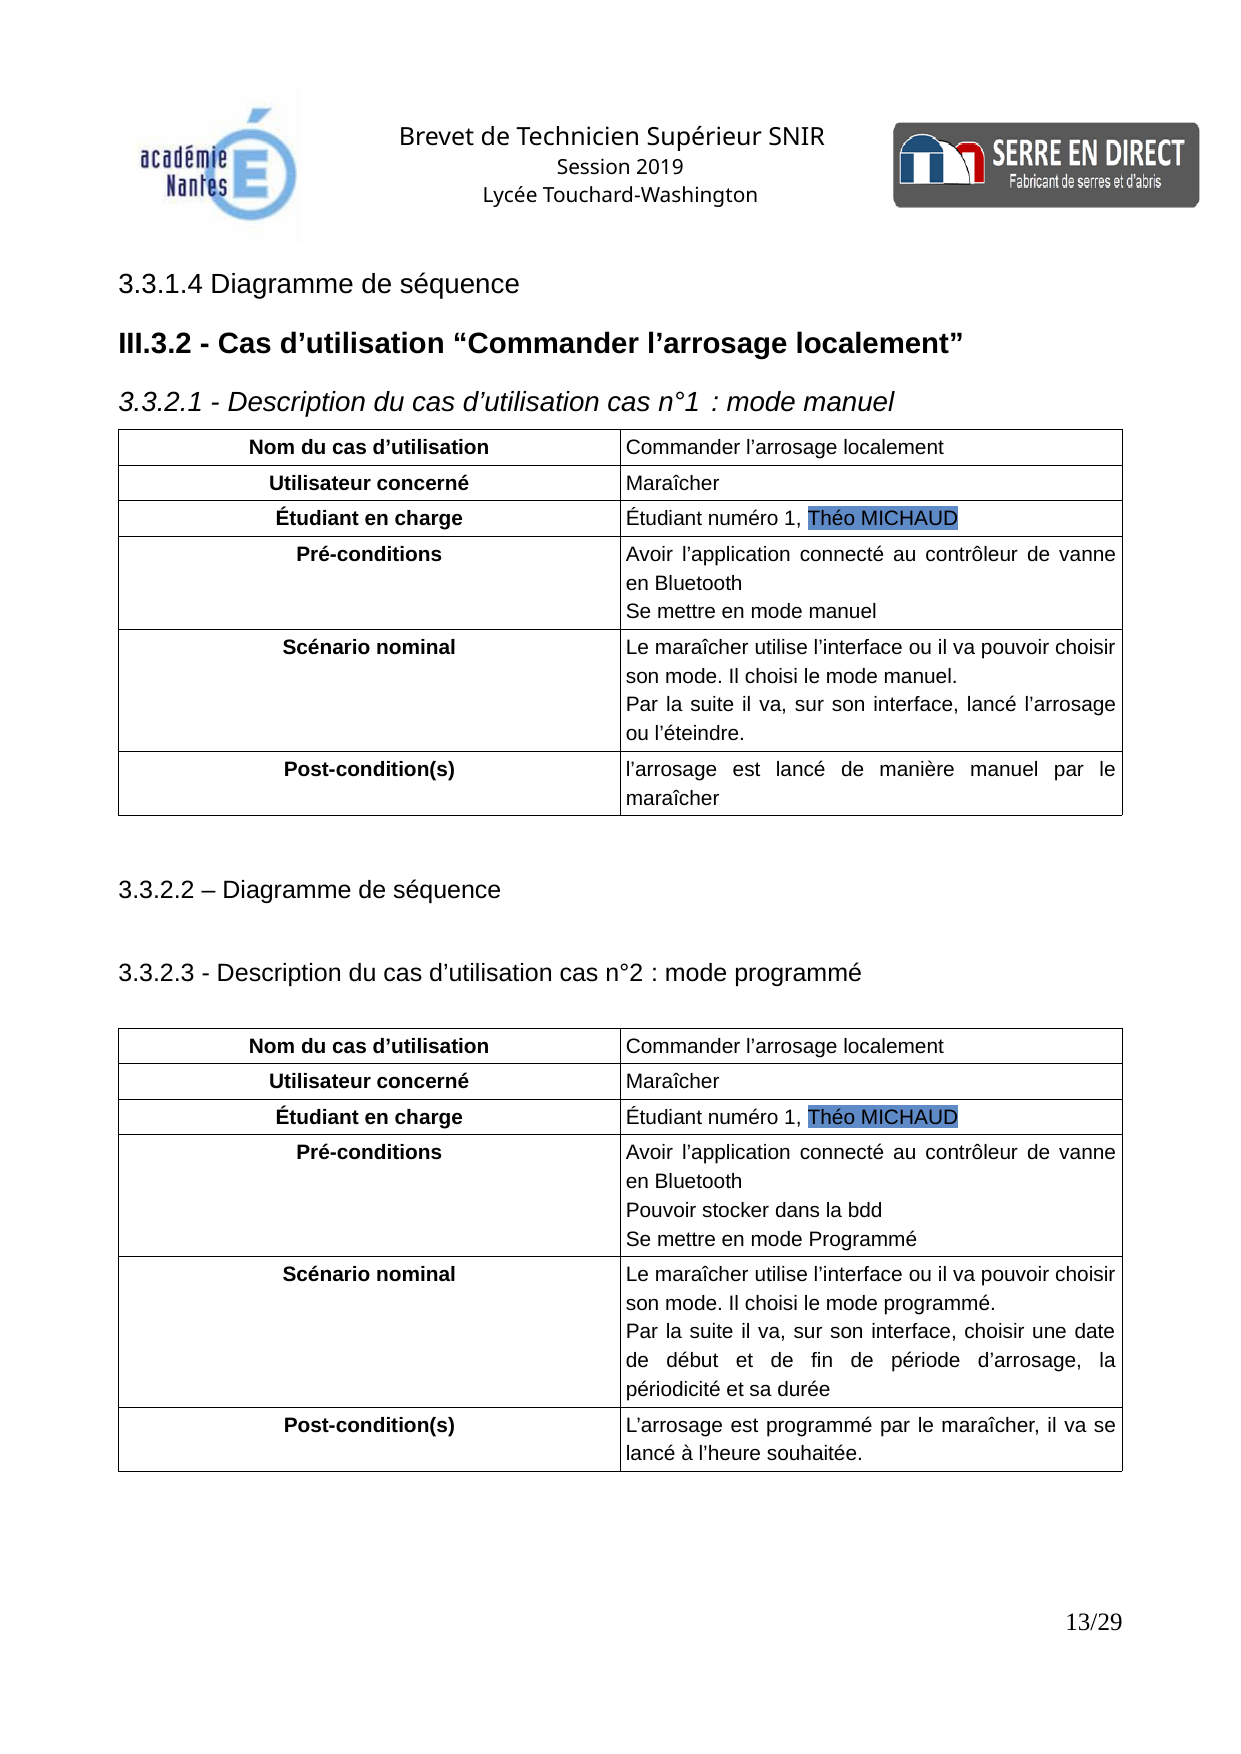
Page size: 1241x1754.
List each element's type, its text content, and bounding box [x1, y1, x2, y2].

table_cell l’arrosage est lancé de manière manuel par le maraîcher [621, 752, 1122, 815]
table_cell L’arrosage est programmé par le maraîcher, il va se lancé à l’heure souhaitée. [621, 1408, 1122, 1471]
table_cell Le maraîcher utilise l’interface ou il va pouvoir choisir son mode. Il choisi le mode manuel. Par la suite il va, sur son interface, lancé l’arrosage ou l’éteindre. [621, 630, 1122, 751]
table_cell Étudiant numéro 1, Théo MICHAUD [621, 501, 1122, 536]
table_header Commander l’arrosage localement [621, 430, 1122, 465]
subtitle 3.3.2.2 – Diagramme de séquence [118, 875, 1122, 904]
picture [888, 120, 1203, 212]
table_cell Post-condition(s) [119, 1408, 620, 1471]
table_cell Maraîcher [621, 1064, 1122, 1099]
subtitle 3.3.2.3 - Description du cas d’utilisation cas n°2 : mode programmé [118, 958, 1122, 986]
table_cell Avoir l’application connecté au contrôleur de vanne en Bluetooth Pouvoir stocker dans la bdd Se mettre en mode Programmé [621, 1135, 1122, 1256]
table_cell Scénario nominal [119, 630, 620, 751]
table_cell Le maraîcher utilise l’interface ou il va pouvoir choisir son mode. Il choisi le mode programmé. Par la suite il va, sur son interface, choisir une date de début et de fin de période d’arrosage, la périodicité et sa durée [621, 1257, 1122, 1407]
table_header Commander l’arrosage localement [621, 1029, 1122, 1063]
table_header Nom du cas d’utilisation [119, 430, 620, 465]
table_cell Utilisateur concerné [119, 466, 620, 500]
table_cell Scénario nominal [119, 1257, 620, 1407]
subtitle 3.3.1.4 Diagramme de séquence [118, 267, 1122, 299]
picture [113, 86, 322, 248]
table_cell Utilisateur concerné [119, 1064, 620, 1099]
table_cell Avoir l’application connecté au contrôleur de vanne en Bluetooth Se mettre en mode manuel [621, 537, 1122, 629]
table_cell Étudiant en charge [119, 501, 620, 536]
table_cell Maraîcher [621, 466, 1122, 500]
table_cell Pré-conditions [119, 537, 620, 629]
table_header Nom du cas d’utilisation [119, 1029, 620, 1063]
table_cell Pré-conditions [119, 1135, 620, 1256]
subtitle 3.3.2.1 - Description du cas d’utilisation cas n°1 : mode manuel [118, 385, 1122, 417]
table_cell Étudiant en charge [119, 1100, 620, 1134]
table_cell Étudiant numéro 1, Théo MICHAUD [621, 1100, 1122, 1134]
subtitle III.3.2 - Cas d’utilisation “Commander l’arrosage localement” [118, 326, 1122, 360]
table_cell Post-condition(s) [119, 752, 620, 815]
